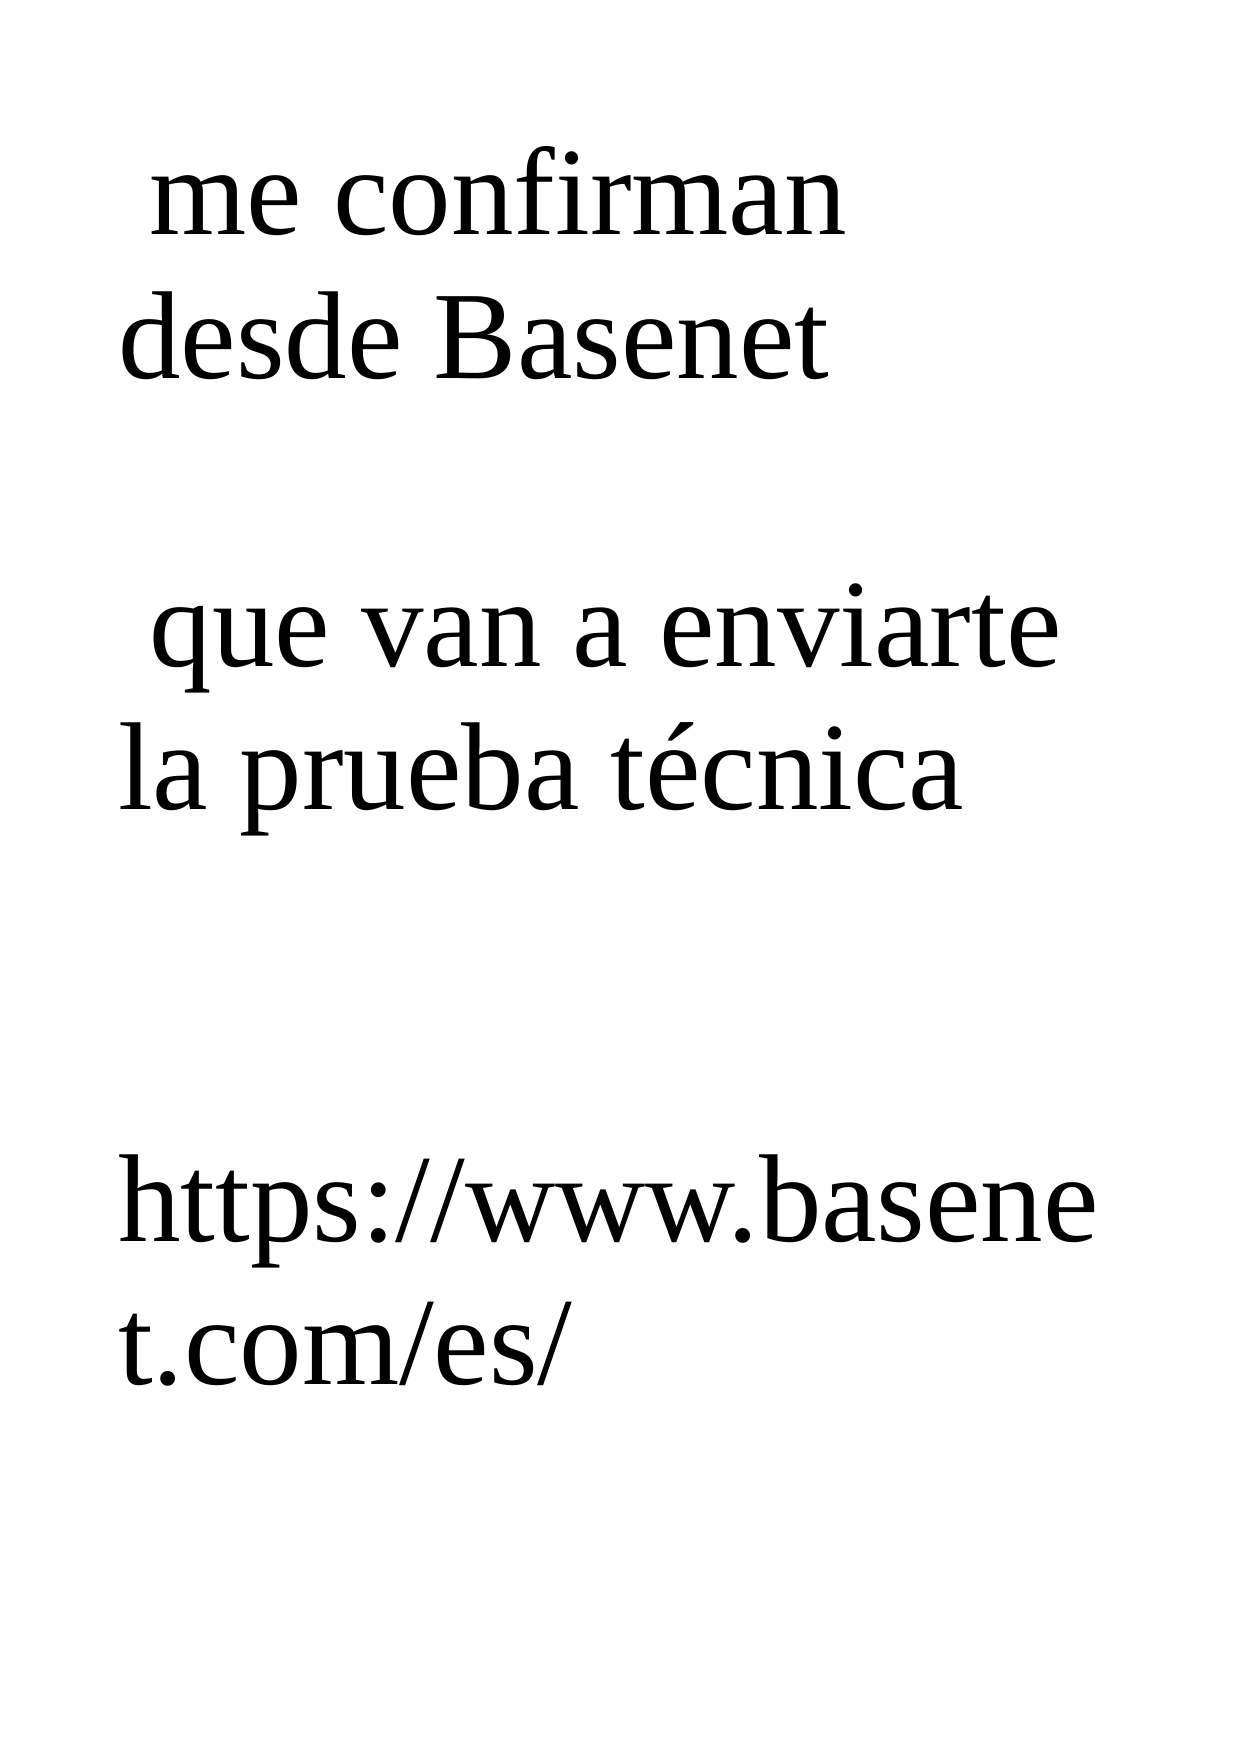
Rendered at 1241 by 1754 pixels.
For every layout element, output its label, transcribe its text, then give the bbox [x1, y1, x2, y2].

text me confirman desde Basenet [118, 118, 1122, 406]
text https://www.basenet.com/es/ [118, 981, 1122, 1412]
text que van a enviarte la prueba técnica [118, 549, 1122, 837]
